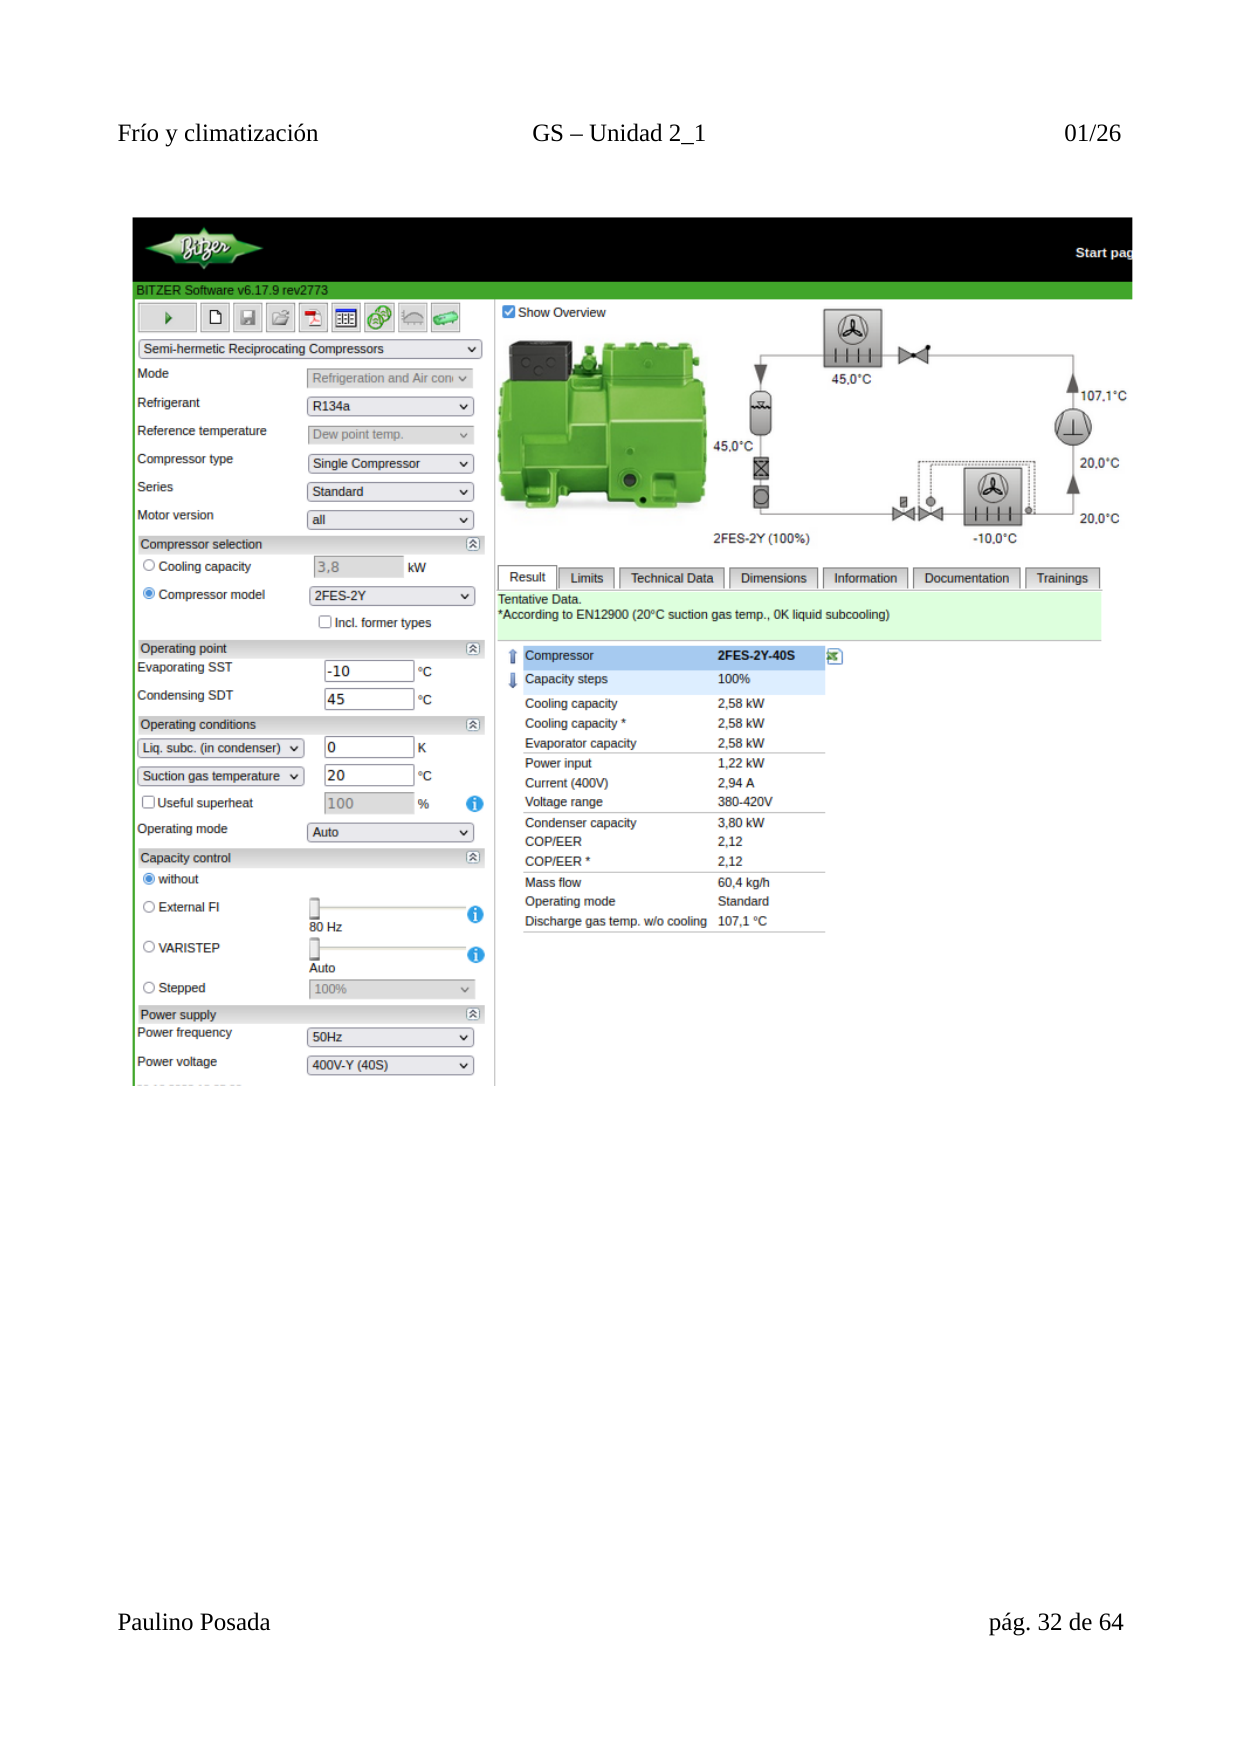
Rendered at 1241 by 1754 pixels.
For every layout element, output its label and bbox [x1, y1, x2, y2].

picture [128, 214, 1133, 1086]
